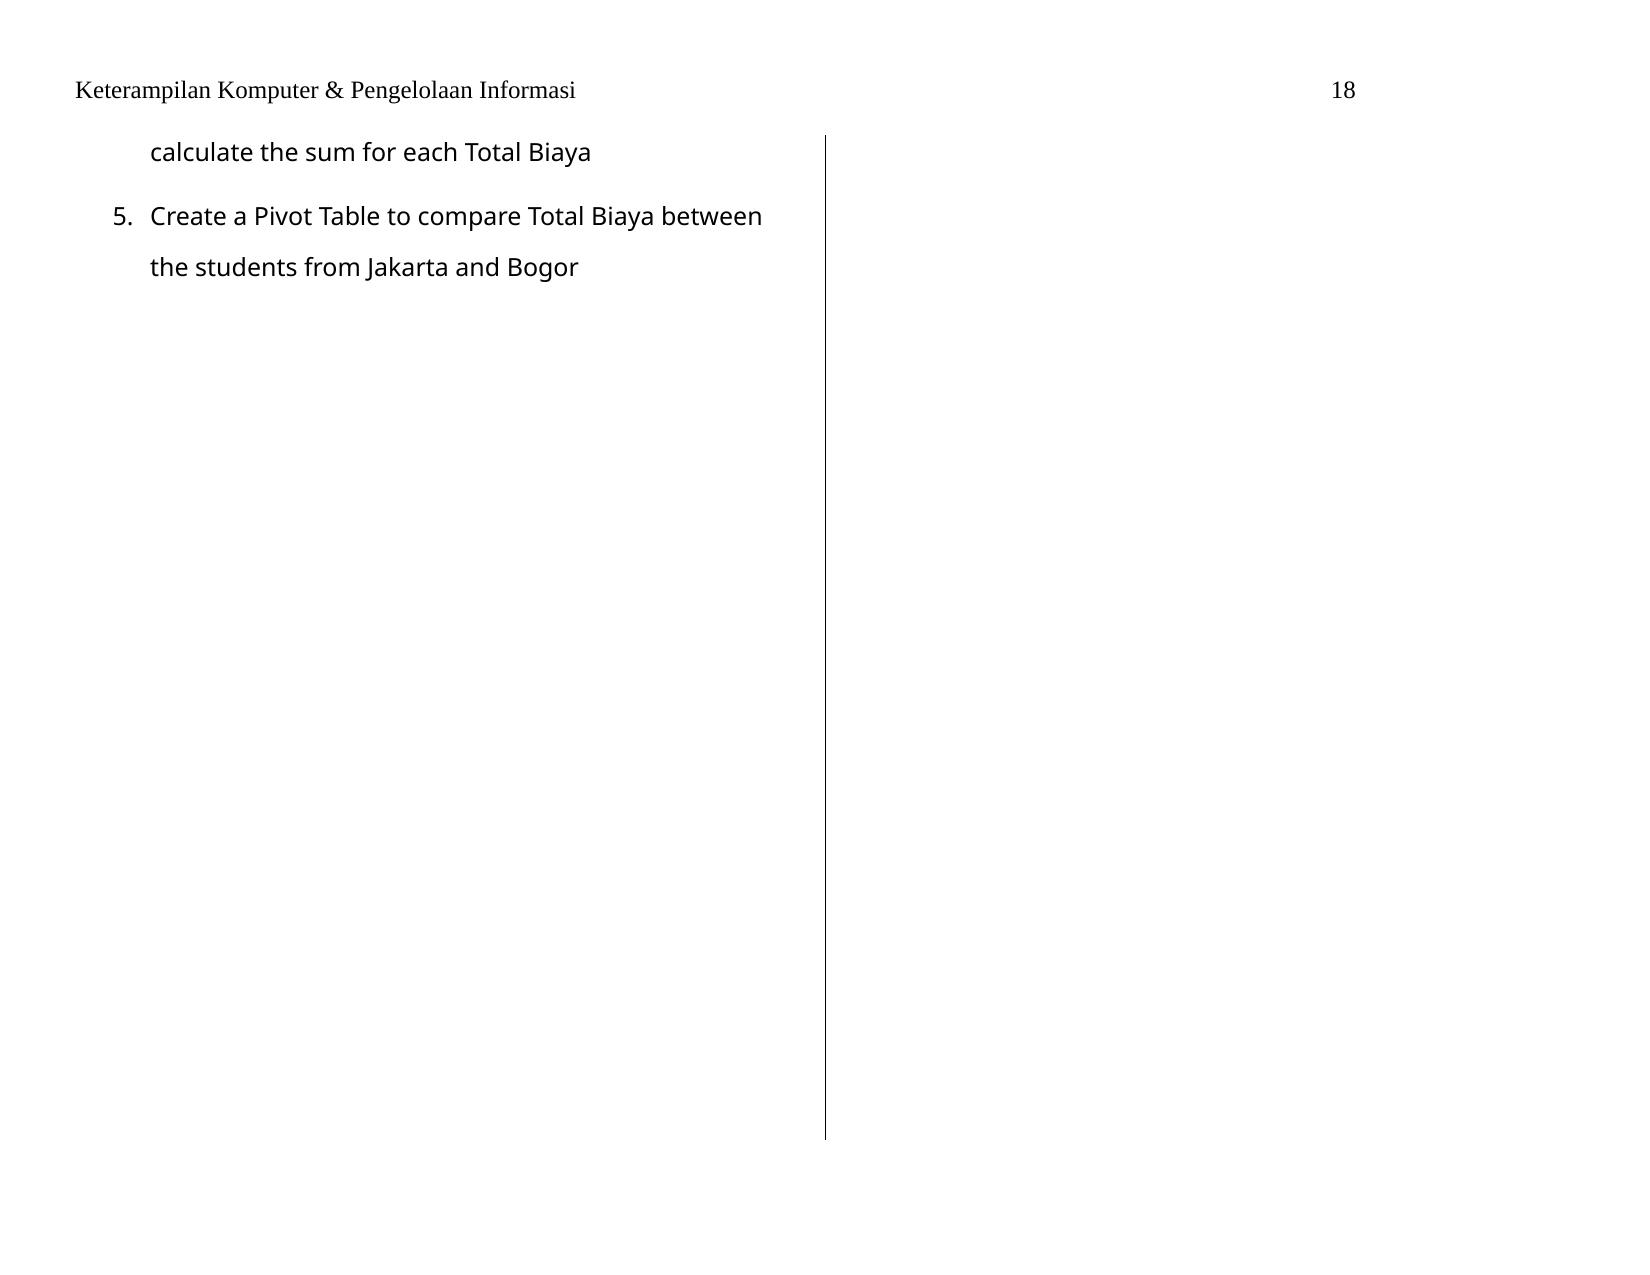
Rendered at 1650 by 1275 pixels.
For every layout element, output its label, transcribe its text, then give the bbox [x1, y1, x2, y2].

list calculate the sum for each Total Biaya [112, 135, 802, 169]
list Create a Pivot Table to compare Total Biaya between the students from Jakarta and Bogor [112, 198, 802, 284]
